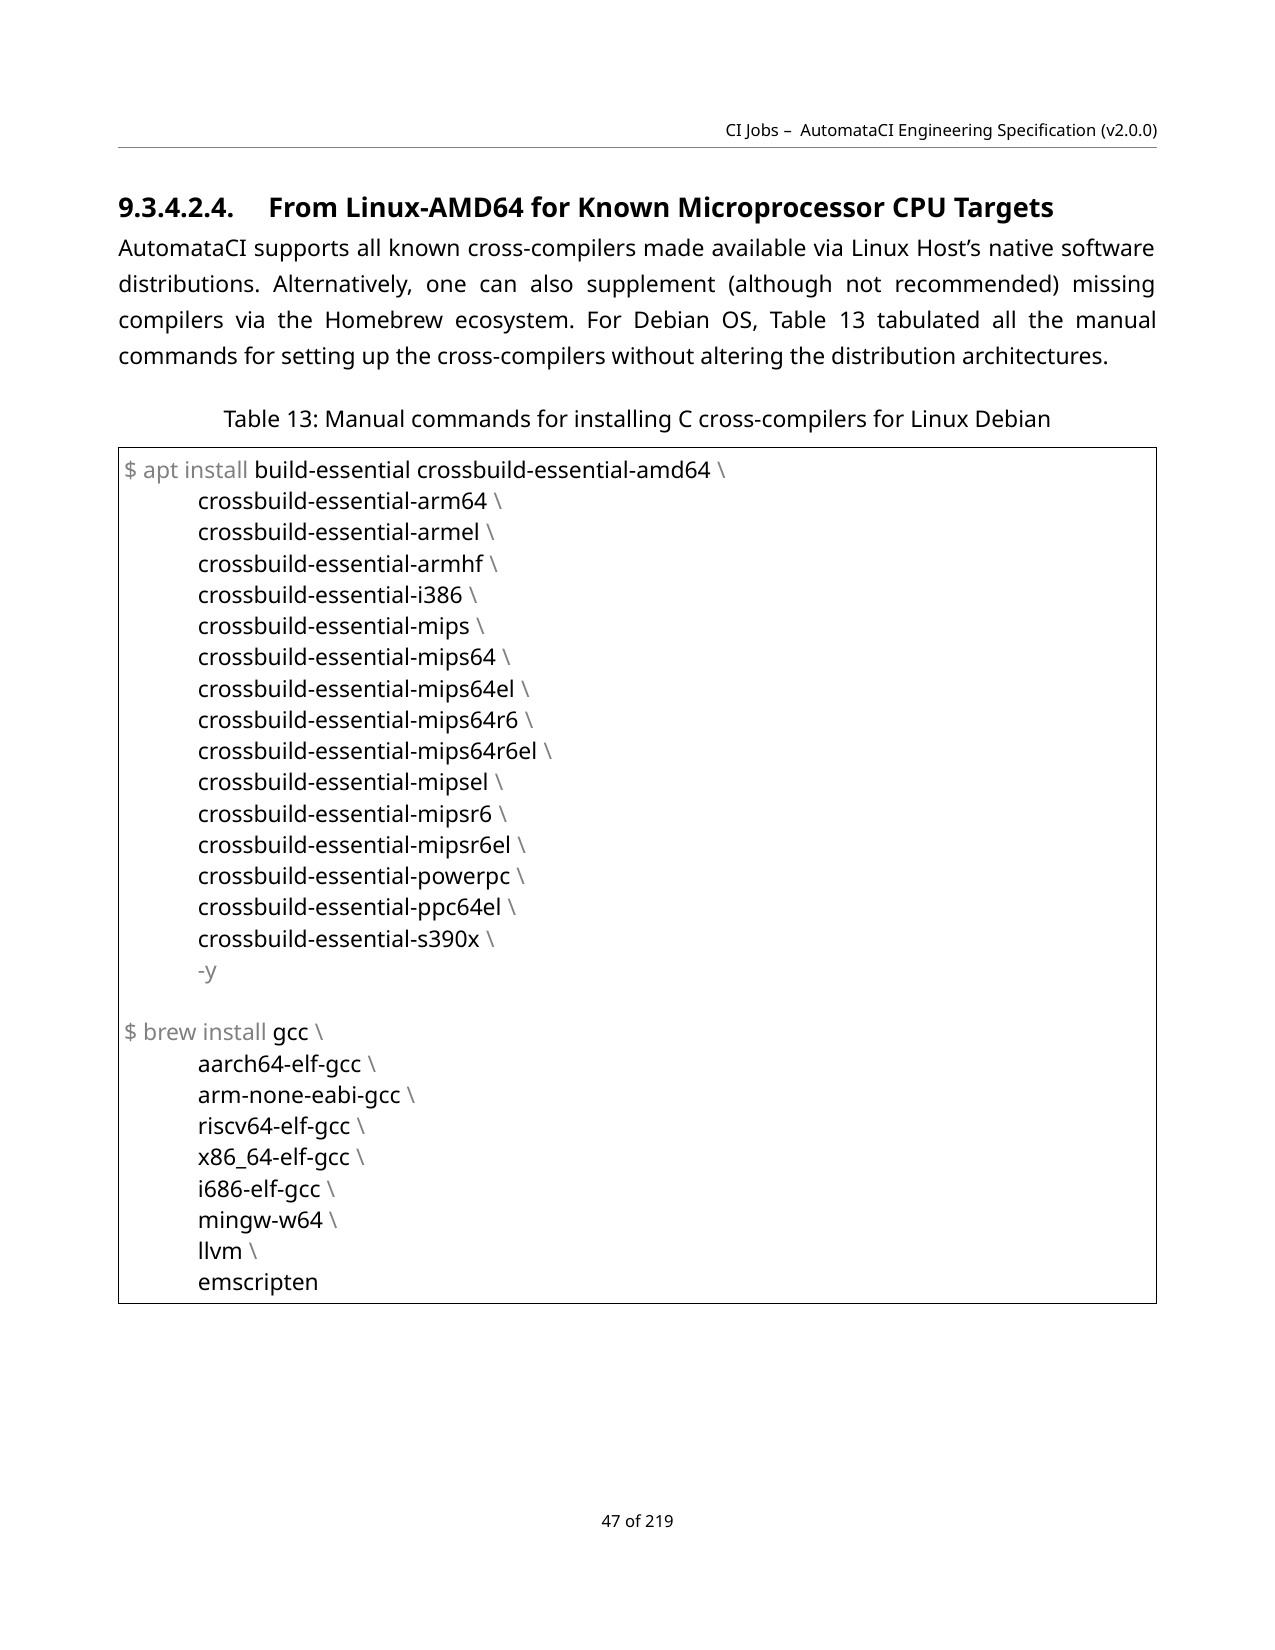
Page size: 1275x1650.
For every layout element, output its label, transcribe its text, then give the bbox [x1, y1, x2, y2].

text Table 13: Manual commands for installing C cross-compilers for Linux Debian [118, 403, 1157, 434]
subtitle From Linux-AMD64 for Known Microprocessor CPU Targets [118, 189, 1157, 226]
text AutomataCI supports all known cross-compilers made available via Linux Host’s native software distributions. Alternatively, one can also supplement (although not recommended) missing compilers via the Homebrew ecosystem. For Debian OS, Table 13 tabulated all the manual commands for setting up the cross-compilers without altering the distribution architectures. [118, 232, 1157, 371]
table_header $ apt install build-essential crossbuild-essential-amd64 \ crossbuild-essential-arm64 \ crossbuild-essential-armel \ crossbuild-essential-armhf \ crossbuild-essential-i386 \ crossbuild-essential-mips \ crossbuild-essential-mips64 \ crossbuild-essential-mips64el \ crossbuild-essential-mips64r6 \ crossbuild-essential-mips64r6el \ crossbuild-essential-mipsel \ crossbuild-essential-mipsr6 \ crossbuild-essential-mipsr6el \ crossbuild-essential-powerpc \ crossbuild-essential-ppc64el \ crossbuild-essential-s390x \ -y $ brew install gcc \ aarch64-elf-gcc \ arm-none-eabi-gcc \ riscv64-elf-gcc \ x86_64-elf-gcc \ i686-elf-gcc \ mingw-w64 \ llvm \ emscripten [119, 448, 1156, 1303]
